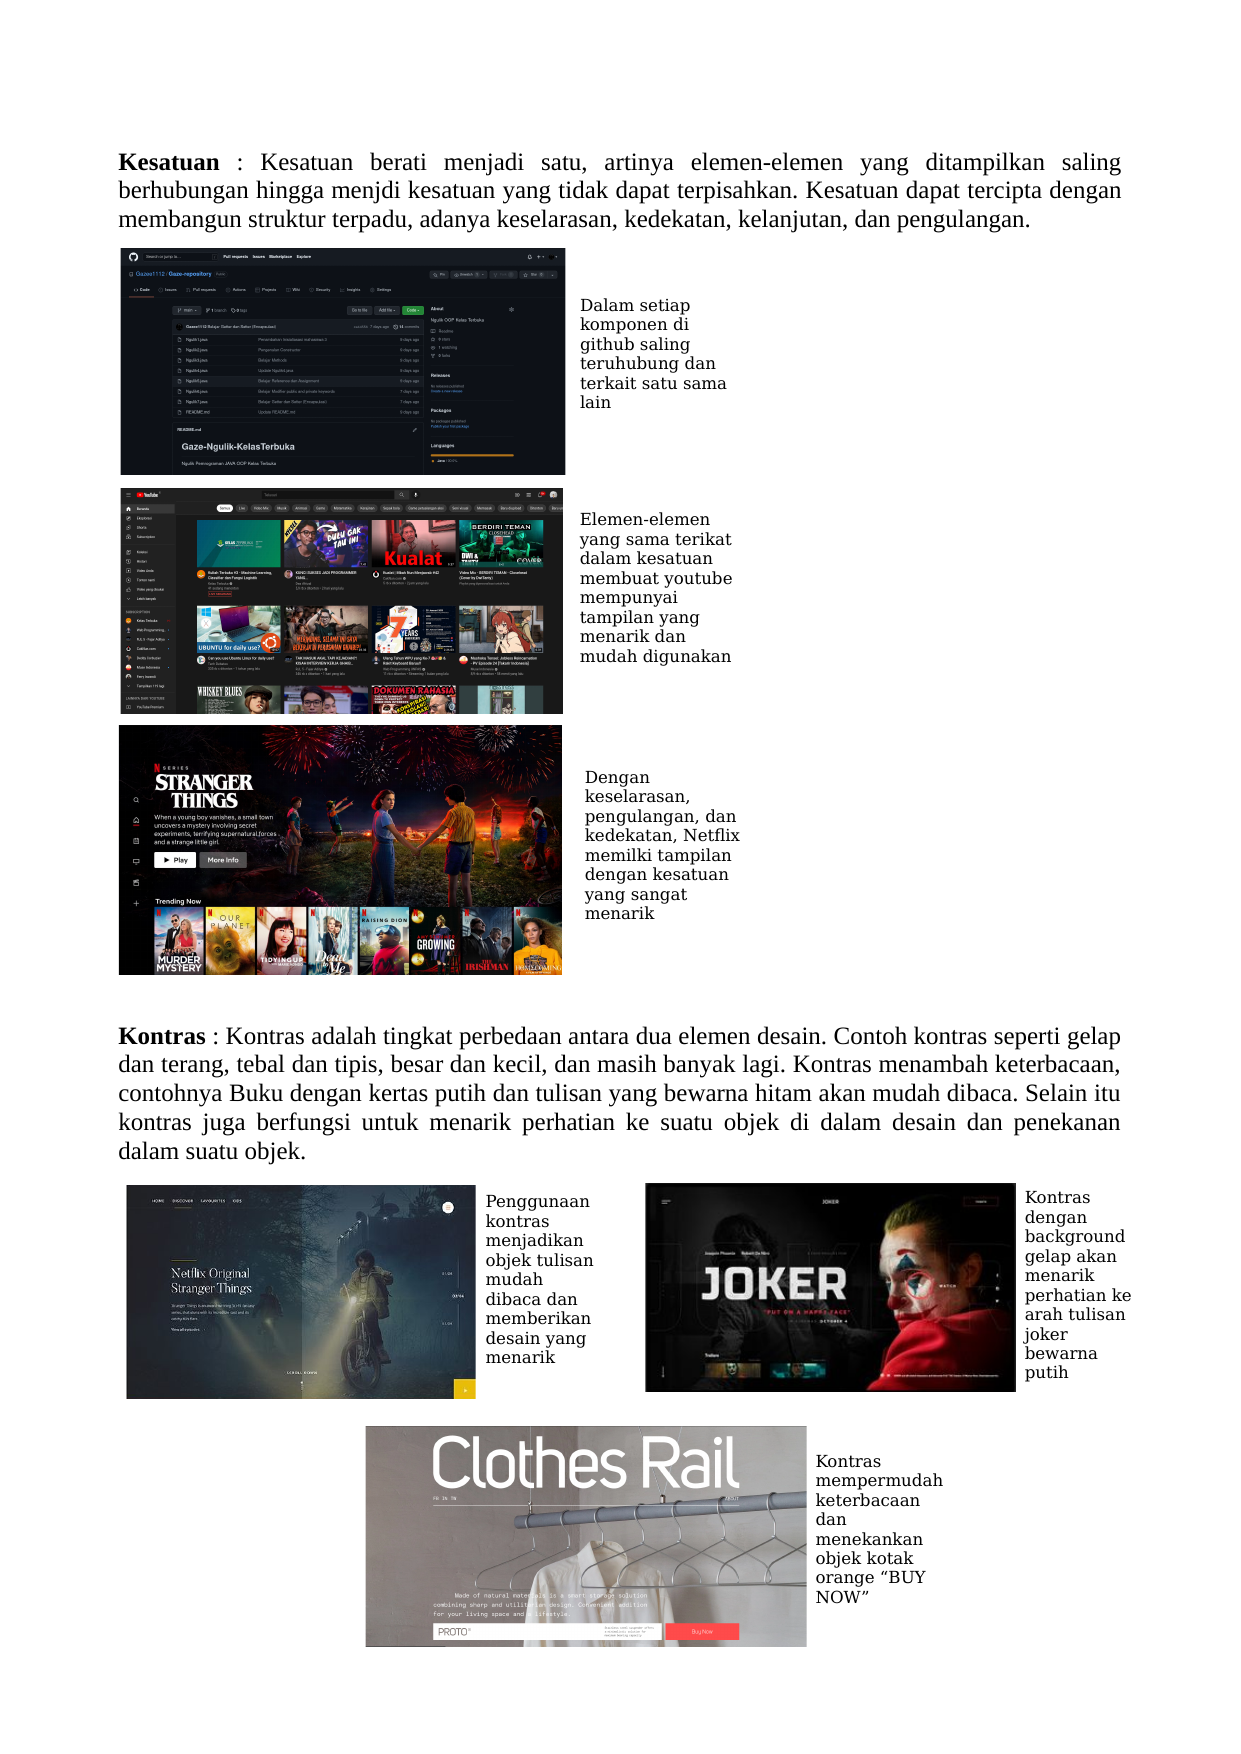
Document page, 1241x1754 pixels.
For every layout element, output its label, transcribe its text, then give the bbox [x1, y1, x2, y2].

text Kesatuan : Kesatuan berati menjadi satu, artinya elemen-elemen yang ditampilkan saling berhubungan hingga menjdi kesatuan yang tidak dapat terpisahkan. Kesatuan dapat tercipta dengan membangun struktur terpadu, adanya keselarasan, kedekatan, kelanjutan, dan pengulangan. [118, 147, 1122, 233]
picture [645, 1183, 1016, 1392]
picture [365, 1426, 807, 1647]
text Kontras : Kontras adalah tingkat perbedaan antara dua elemen desain. Contoh kontras seperti gelap dan terang, tebal dan tipis, besar dan kecil, dan masih banyak lagi. Kontras menambah keterbacaan, contohnya Buku dengan kertas putih dan tulisan yang bewarna hitam akan mudah dibaca. Selain itu kontras juga berfungsi untuk menarik perhatian ke suatu objek di dalam desain dan penekanan dalam suatu objek. [118, 1021, 1122, 1164]
picture [118, 725, 562, 975]
picture [126, 1185, 476, 1399]
picture [120, 488, 563, 714]
picture [120, 248, 566, 475]
